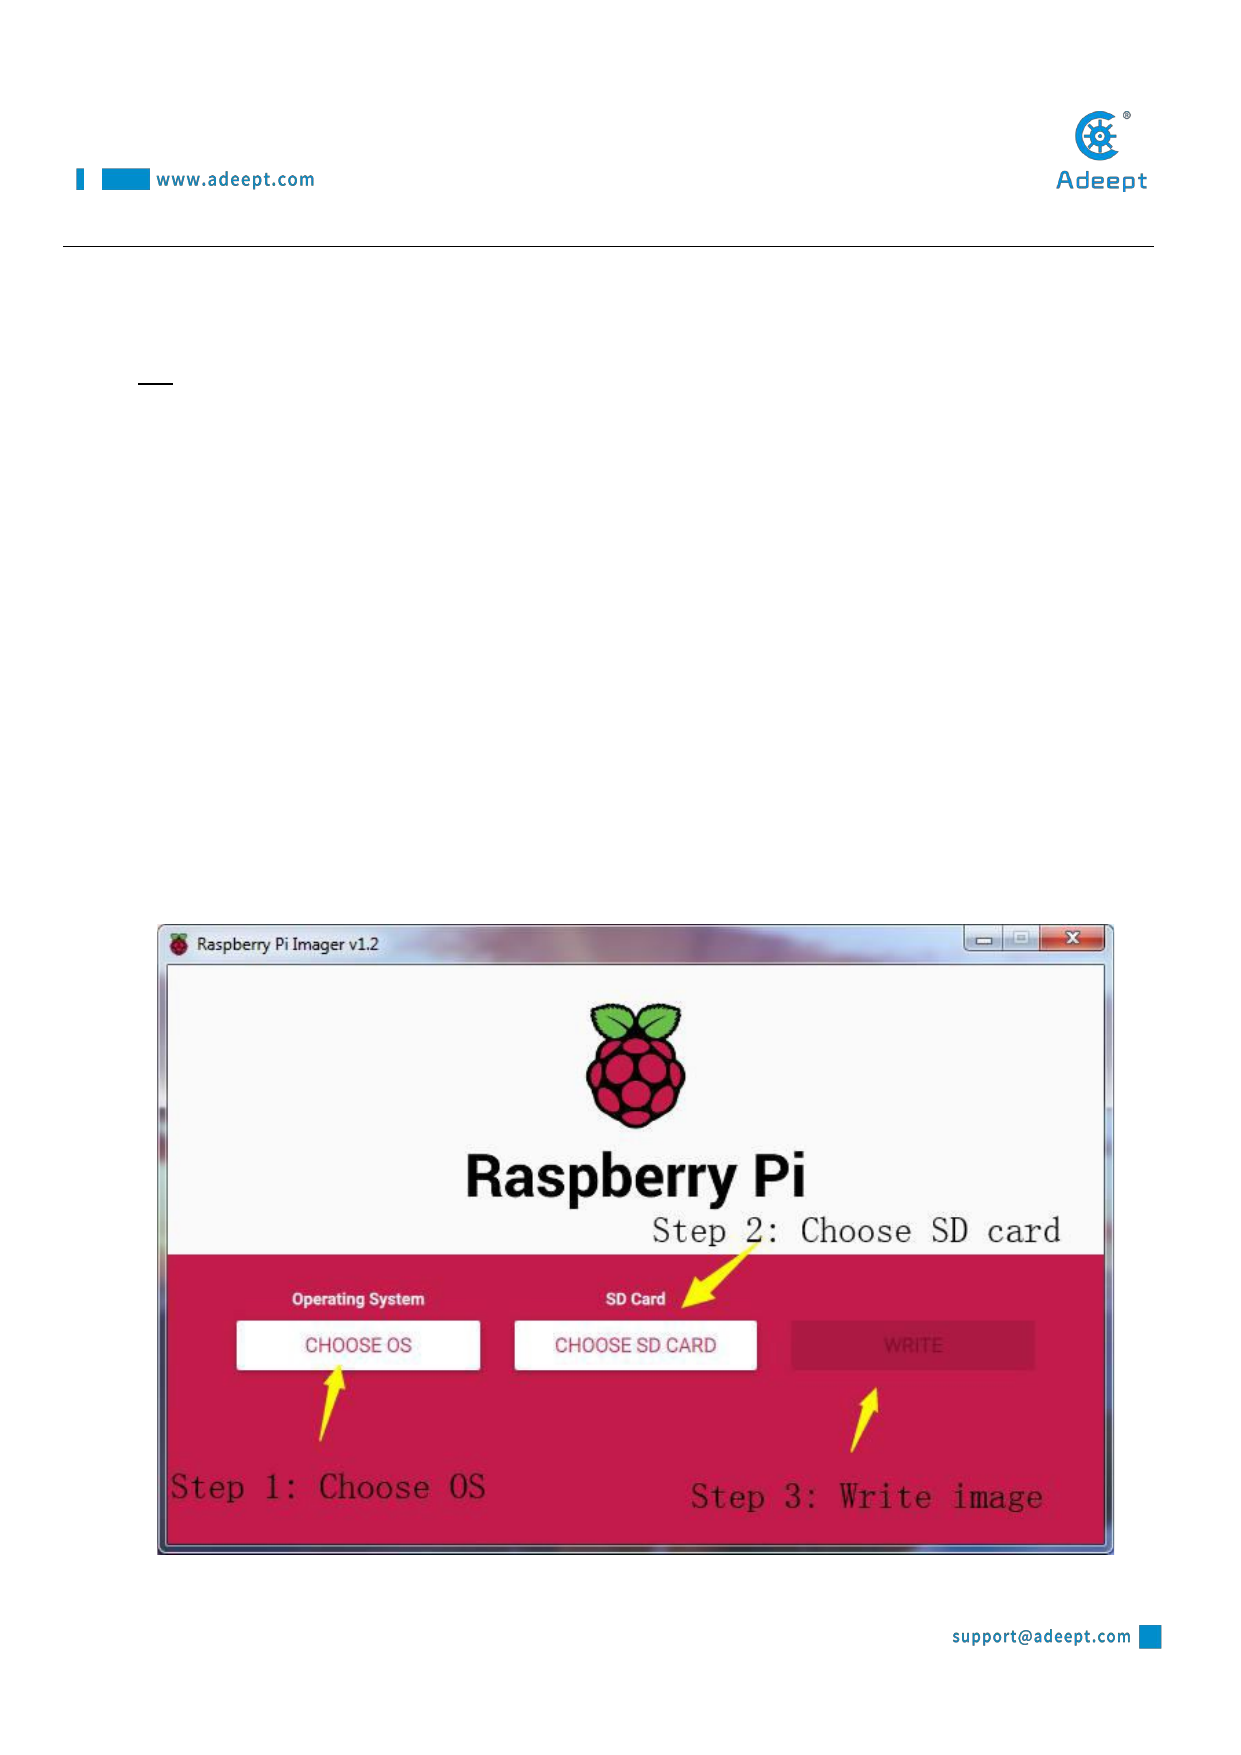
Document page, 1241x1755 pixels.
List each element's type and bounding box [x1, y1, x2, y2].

picture [75, 167, 343, 191]
picture [157, 924, 1115, 1555]
picture [1056, 111, 1147, 192]
picture [947, 1625, 1139, 1649]
